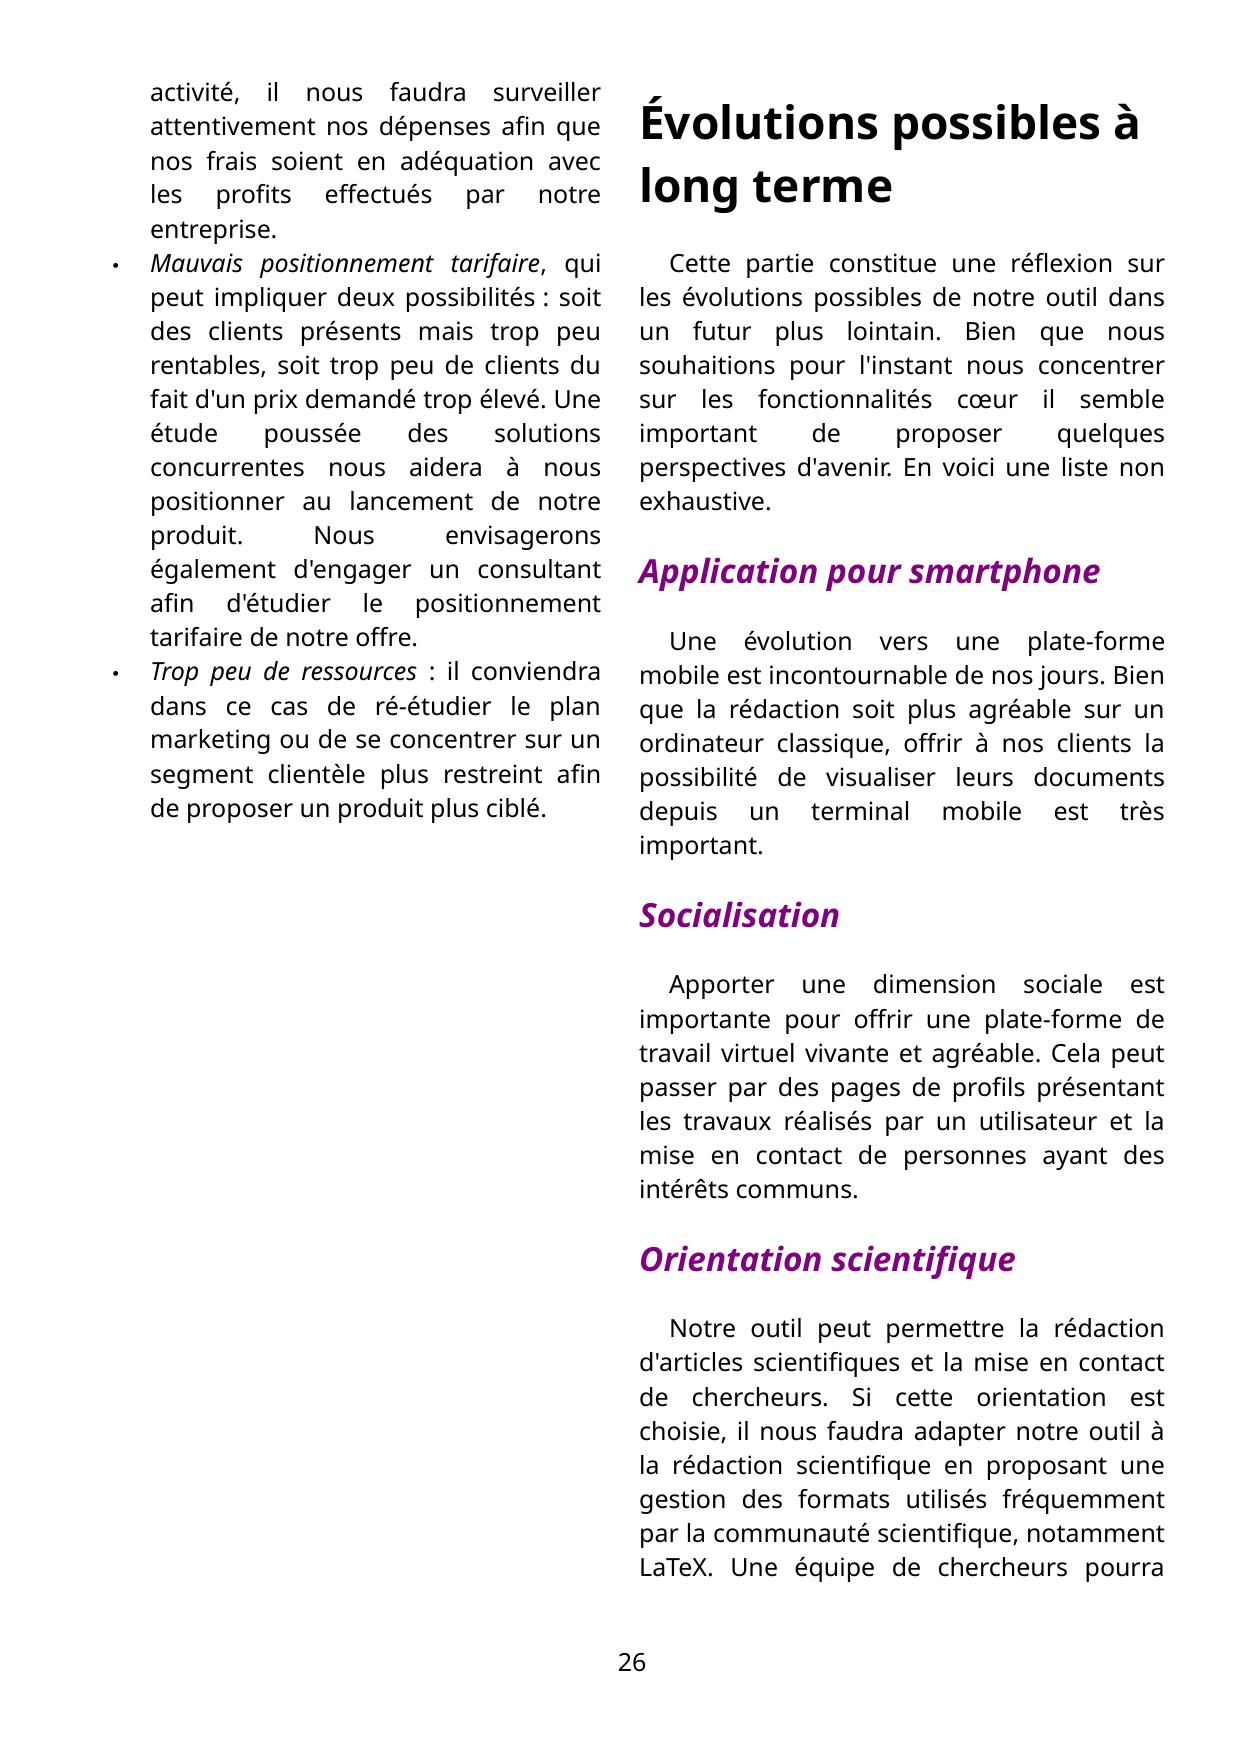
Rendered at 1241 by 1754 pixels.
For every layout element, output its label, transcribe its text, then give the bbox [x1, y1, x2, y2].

text Apporter une dimension sociale est importante pour offrir une plate-forme de travail virtuel vivante et agréable. Cela peut passer par des pages de profils présentant les travaux réalisés par un utilisateur et la mise en contact de personnes ayant des intérêts communs. [639, 967, 1166, 1206]
subtitle Évolutions possibles à long terme [639, 90, 1166, 215]
subtitle Socialisation [639, 892, 1166, 937]
list activité, il nous faudra surveiller attentivement nos dépenses afin que nos frais soient en adéquation avec les profits effectués par notre entreprise. [112, 75, 601, 245]
list Mauvais positionnement tarifaire, qui peut impliquer deux possibilités : soit des clients présents mais trop peu rentables, soit trop peu de clients du fait d'un prix demandé trop élevé. Une étude poussée des solutions concurrentes nous aidera à nous positionner au lancement de notre produit. Nous envisagerons également d'engager un consultant afin d'étudier le positionnement tarifaire de notre offre. [112, 245, 601, 654]
text Notre outil peut permettre la rédaction d'articles scientifiques et la mise en contact de chercheurs. Si cette orientation est choisie, il nous faudra adapter notre outil à la rédaction scientifique en proposant une gestion des formats utilisés fréquemment par la communauté scientifique, notamment LaTeX. Une équipe de chercheurs pourra [639, 1311, 1166, 1583]
text Une évolution vers une plate-forme mobile est incontournable de nos jours. Bien que la rédaction soit plus agréable sur un ordinateur classique, offrir à nos clients la possibilité de visualiser leurs documents depuis un terminal mobile est très important. [639, 623, 1166, 862]
text Cette partie constitue une réflexion sur les évolutions possibles de notre outil dans un futur plus lointain. Bien que nous souhaitions pour l'instant nous concentrer sur les fonctionnalités cœur il semble important de proposer quelques perspectives d'avenir. En voici une liste non exhaustive. [639, 245, 1166, 518]
subtitle Application pour smartphone [639, 548, 1166, 593]
subtitle Orientation scientifique [639, 1236, 1166, 1281]
list Trop peu de ressources : il conviendra dans ce cas de ré-étudier le plan marketing ou de se concentrer sur un segment clientèle plus restreint afin de proposer un produit plus ciblé. [112, 654, 601, 824]
